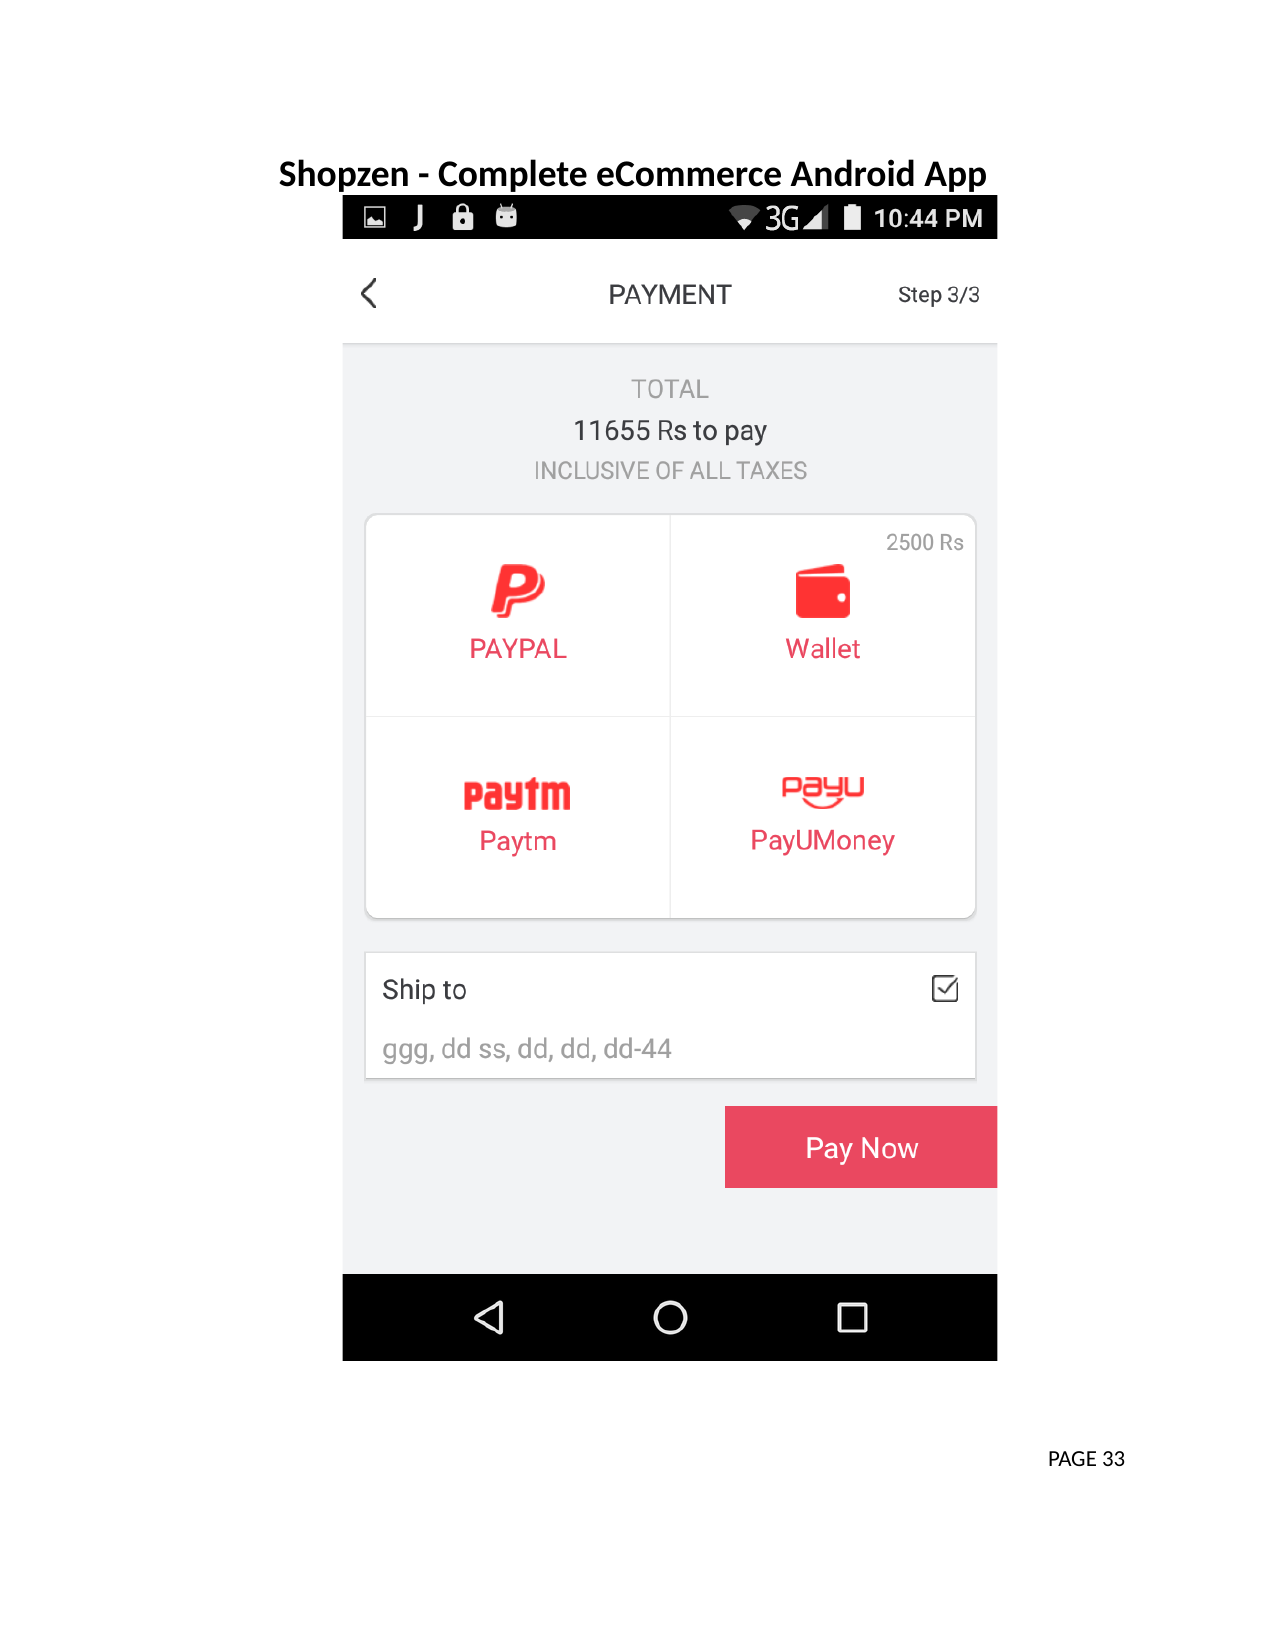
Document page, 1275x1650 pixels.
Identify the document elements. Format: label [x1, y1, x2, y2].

picture [342, 195, 998, 1361]
